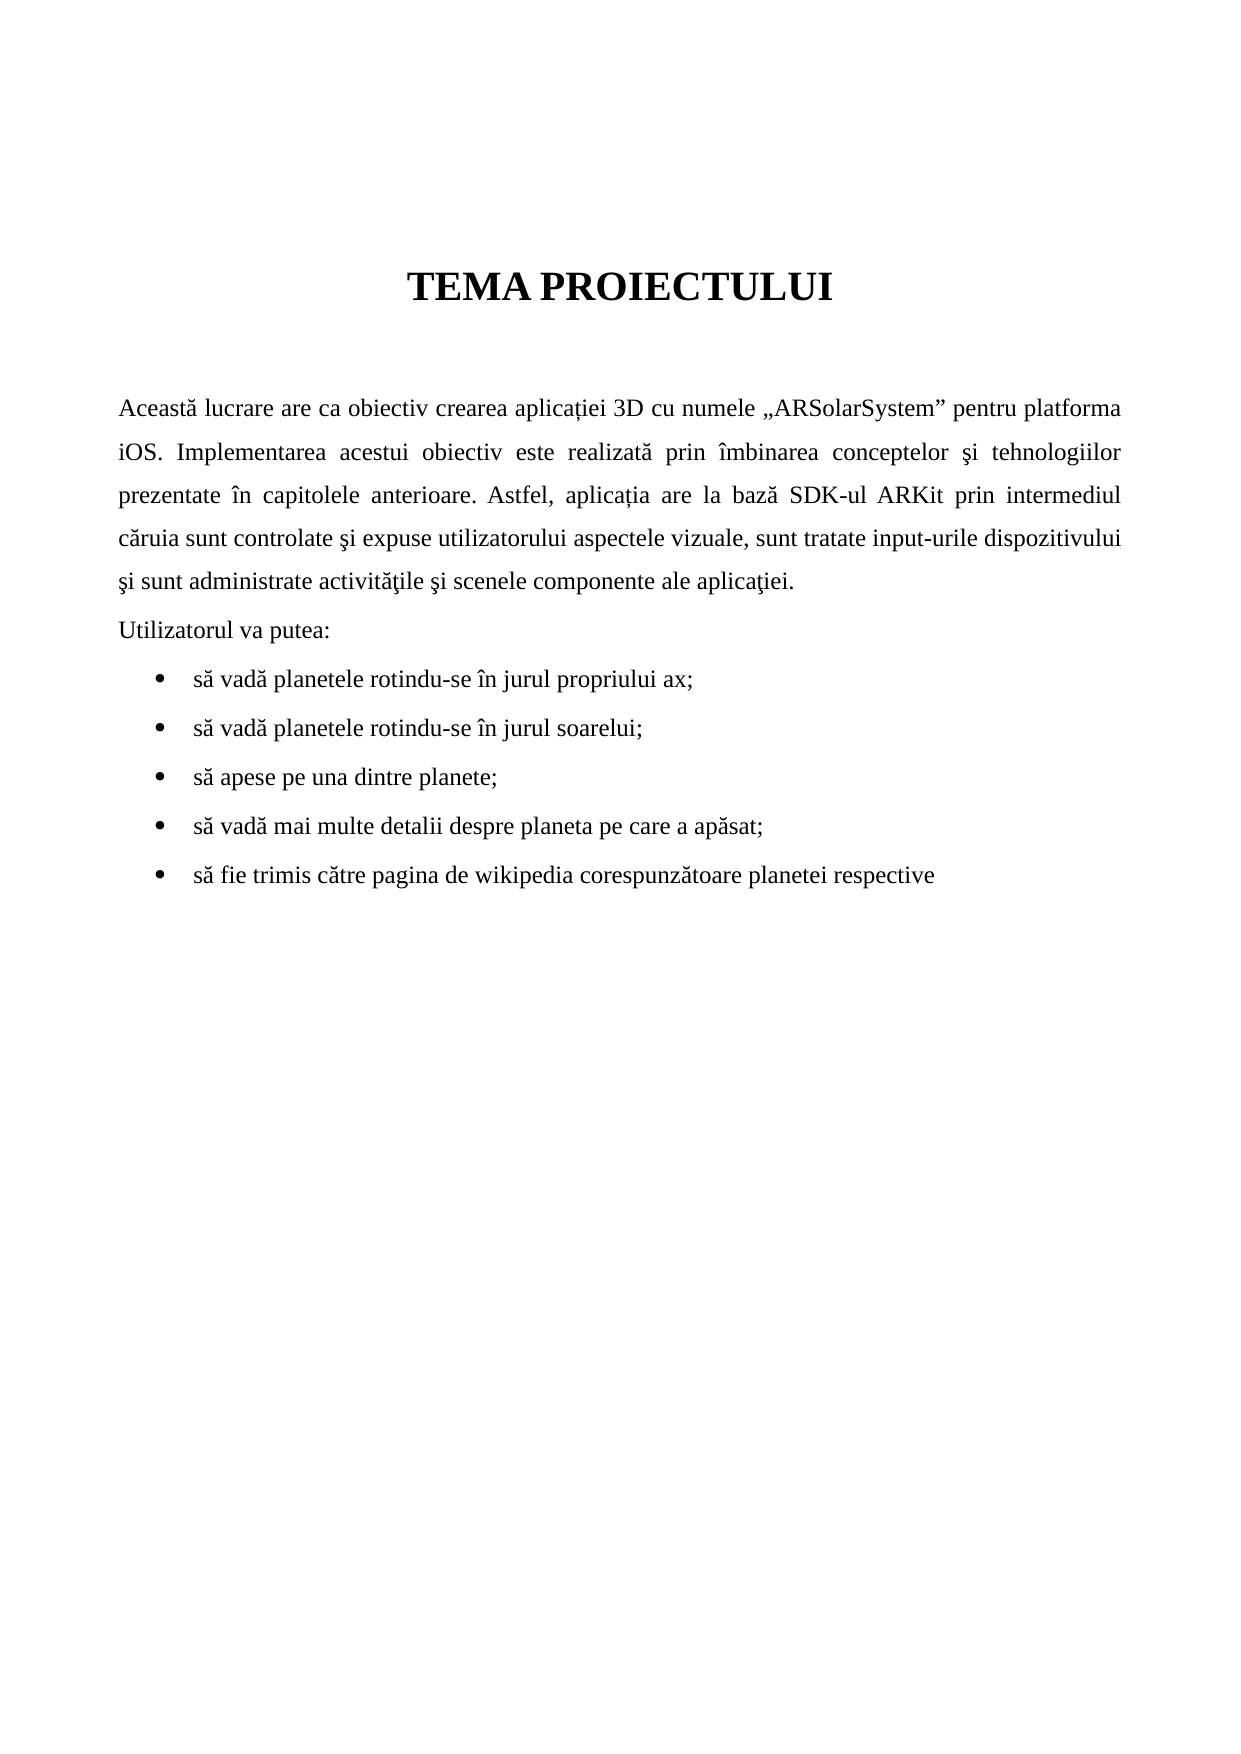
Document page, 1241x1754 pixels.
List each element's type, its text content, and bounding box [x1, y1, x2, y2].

text Utilizatorul va putea: [118, 615, 1122, 644]
list să vadă mai multe detalii despre planeta pe care a apăsat; [156, 811, 1122, 840]
list să apese pe una dintre planete; [156, 762, 1122, 791]
list să vadă planetele rotindu-se în jurul soarelui; [156, 713, 1122, 742]
text TEMA PROIECTULUI [118, 262, 1122, 310]
list să fie trimis către pagina de wikipedia corespunzătoare planetei respective [156, 860, 1122, 889]
list să vadă planetele rotindu-se în jurul propriului ax; [156, 664, 1122, 693]
text Această lucrare are ca obiectiv crearea aplicației 3D cu numele „ARSolarSystem” pentru platforma iOS. Implementarea acestui obiectiv este realizată prin îmbinarea conceptelor şi tehnologiilor prezentate în capitolele anterioare. Astfel, aplicația are la bază SDK-ul ARKit prin intermediul căruia sunt controlate şi expuse utilizatorului aspectele vizuale, sunt tratate input-urile dispozitivului şi sunt administrate activităţile şi scenele componente ale aplicaţiei. [118, 393, 1122, 595]
